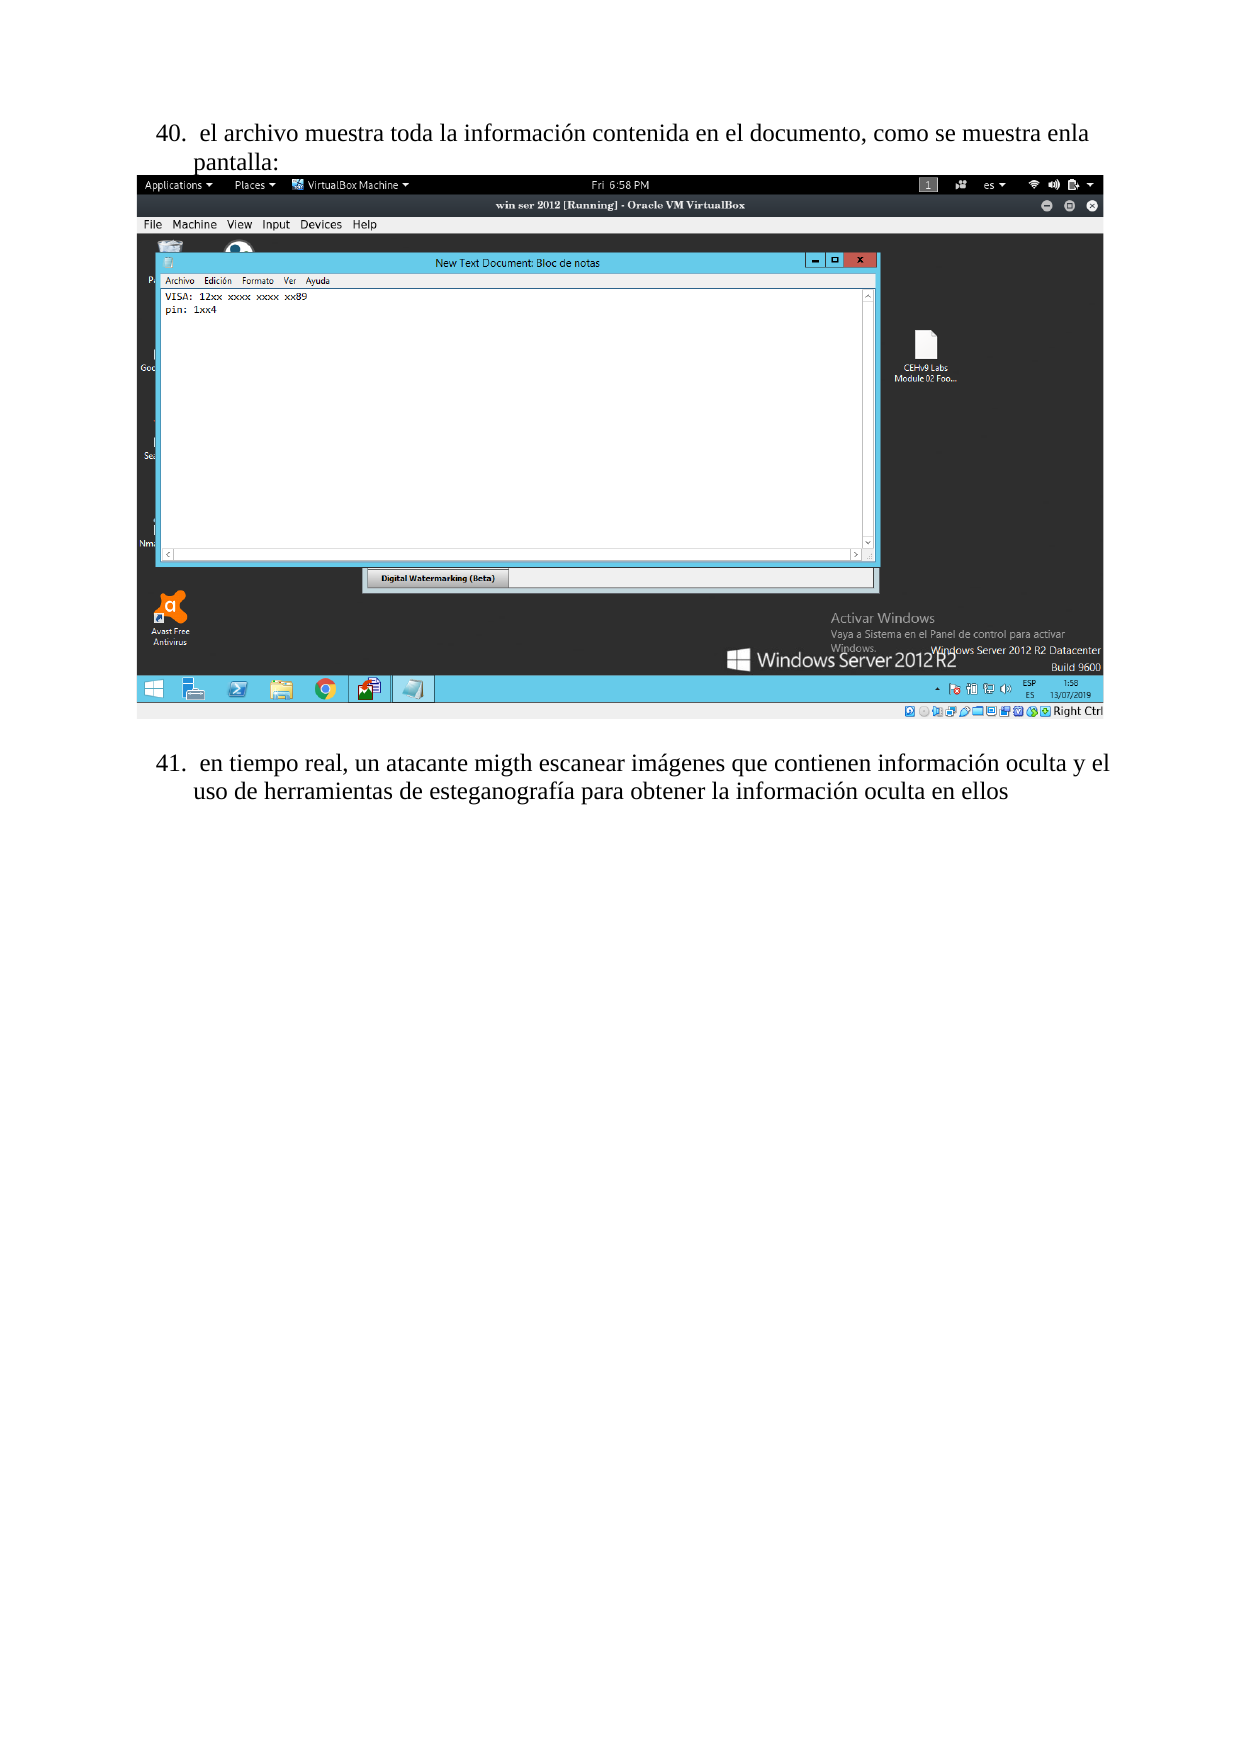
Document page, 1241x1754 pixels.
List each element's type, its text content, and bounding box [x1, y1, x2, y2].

picture [136, 175, 1104, 719]
list en tiempo real, un atacante migth escanear imágenes que contienen información oculta y el uso de herramientas de esteganografía para obtener la información oculta en ellos [156, 748, 1122, 805]
list el archivo muestra toda la información contenida en el documento, como se muestra enla pantalla: [156, 118, 1122, 176]
